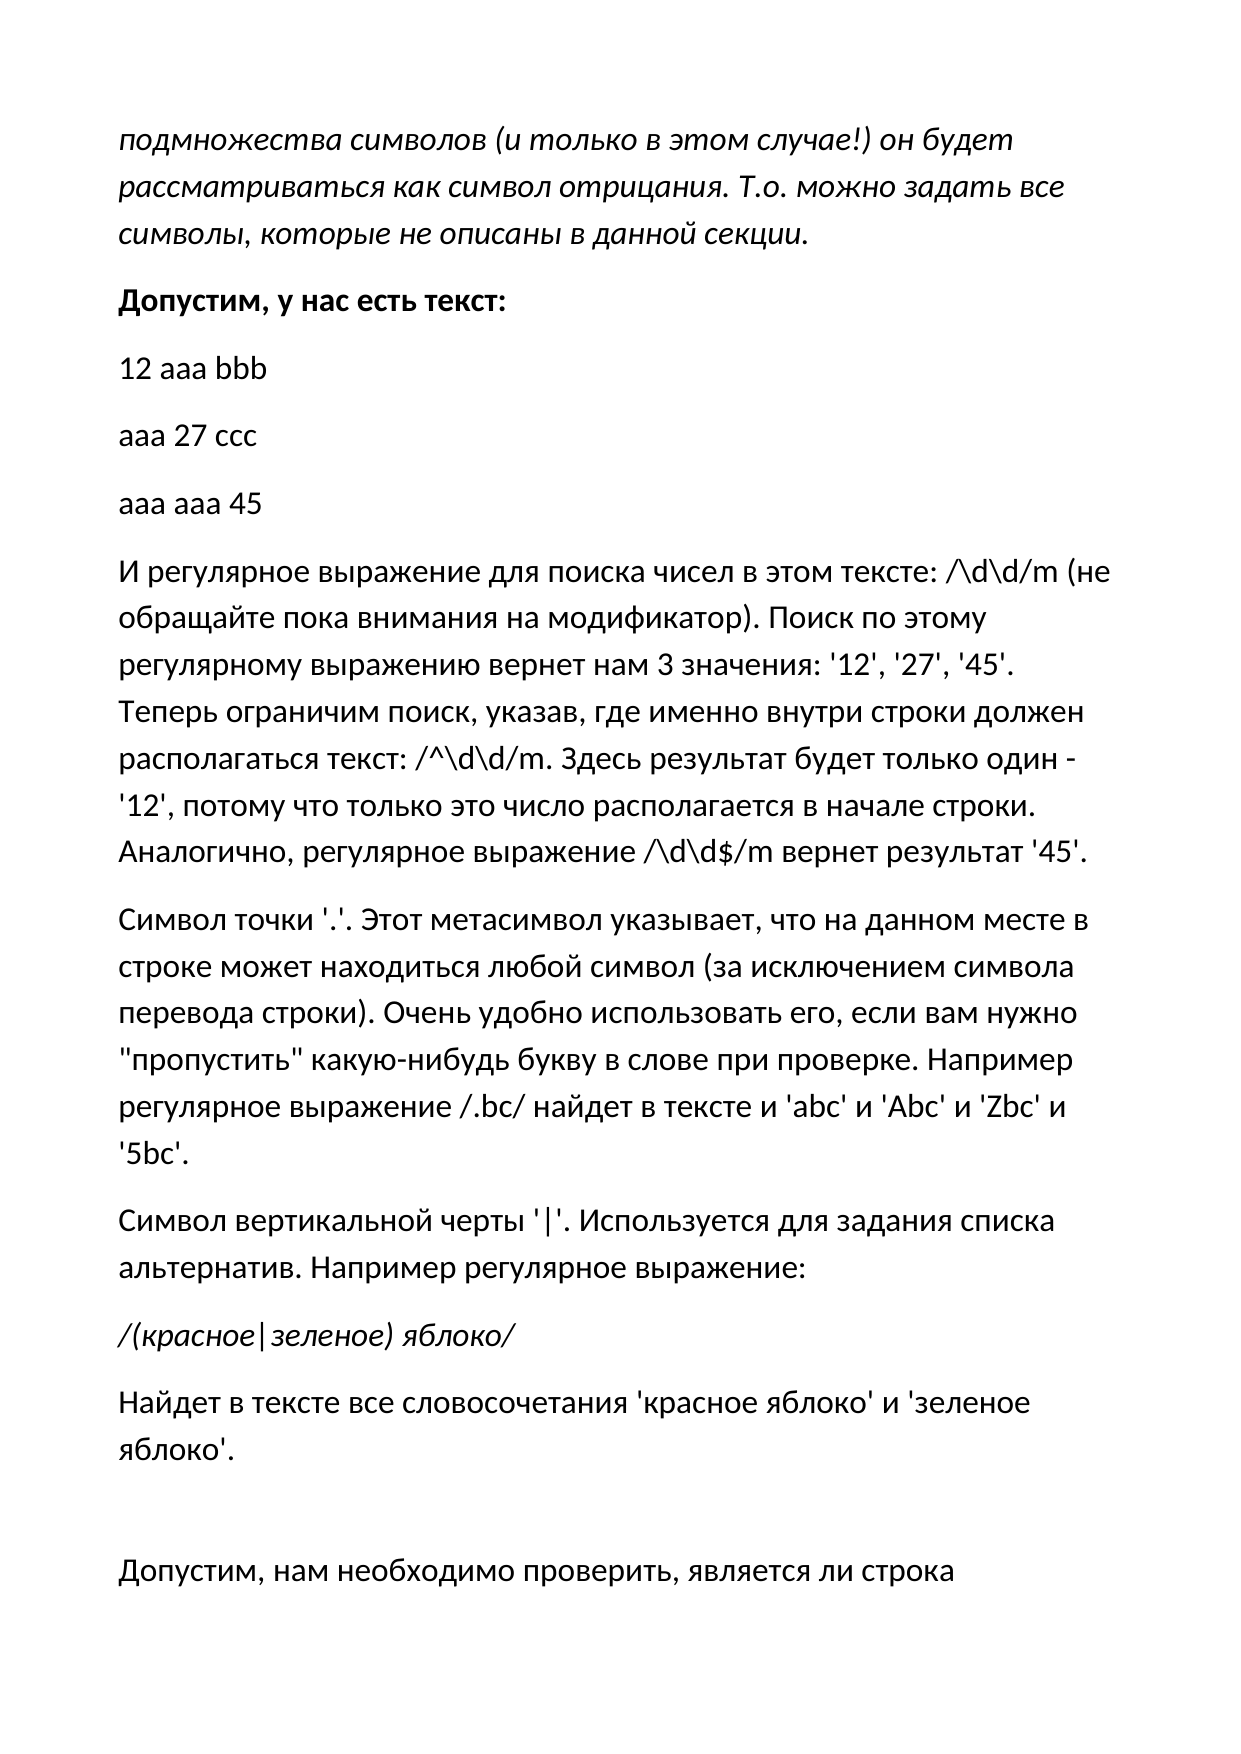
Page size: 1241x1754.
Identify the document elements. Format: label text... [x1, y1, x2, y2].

text подмножества символов (и только в этом случае!) он будет рассматриваться как символ отрицания. Т.о. можно задать все символы, которые не описаны в данной секции. [118, 118, 1122, 252]
text aaa aaa 45 [118, 482, 1122, 523]
text Символ вертикальной черты '|'. Используется для задания списка альтернатив. Например регулярное выражение: [118, 1199, 1122, 1287]
text Допустим, нам необходимо проверить, является ли строка [118, 1549, 1122, 1589]
text И регулярное выражение для поиска чисел в этом тексте: /\d\d/m (не обращайте пока внимания на модификатор). Поиск по этому регулярному выражению вернет нам 3 значения: '12', '27', '45'. Теперь ограничим поиск, указав, где именно внутри строки должен располагаться текст: /^\d\d/m. Здесь результат будет только один - '12', потому что только это число располагается в начале строки. Аналогично, регулярное выражение /\d\d$/m вернет результат '45'. [118, 550, 1122, 871]
text Найдет в тексте все словосочетания 'красное яблоко' и 'зеленое яблоко'. [118, 1381, 1122, 1469]
text aaa 27 ccc [118, 414, 1122, 455]
text Символ точки '.'. Этот метасимвол указывает, что на данном месте в строке может находиться любой символ (за исключением символа перевода строки). Очень удобно использовать его, если вам нужно "пропустить" какую-нибудь букву в слове при проверке. Например регулярное выражение /.bc/ найдет в тексте и 'abc' и 'Abc' и 'Zbc' и '5bc'. [118, 898, 1122, 1172]
text /(красное|зеленое) яблоко/ [118, 1314, 1122, 1354]
text 12 aaa bbb [118, 347, 1122, 388]
text Допустим, у нас есть текст: [118, 279, 1122, 320]
